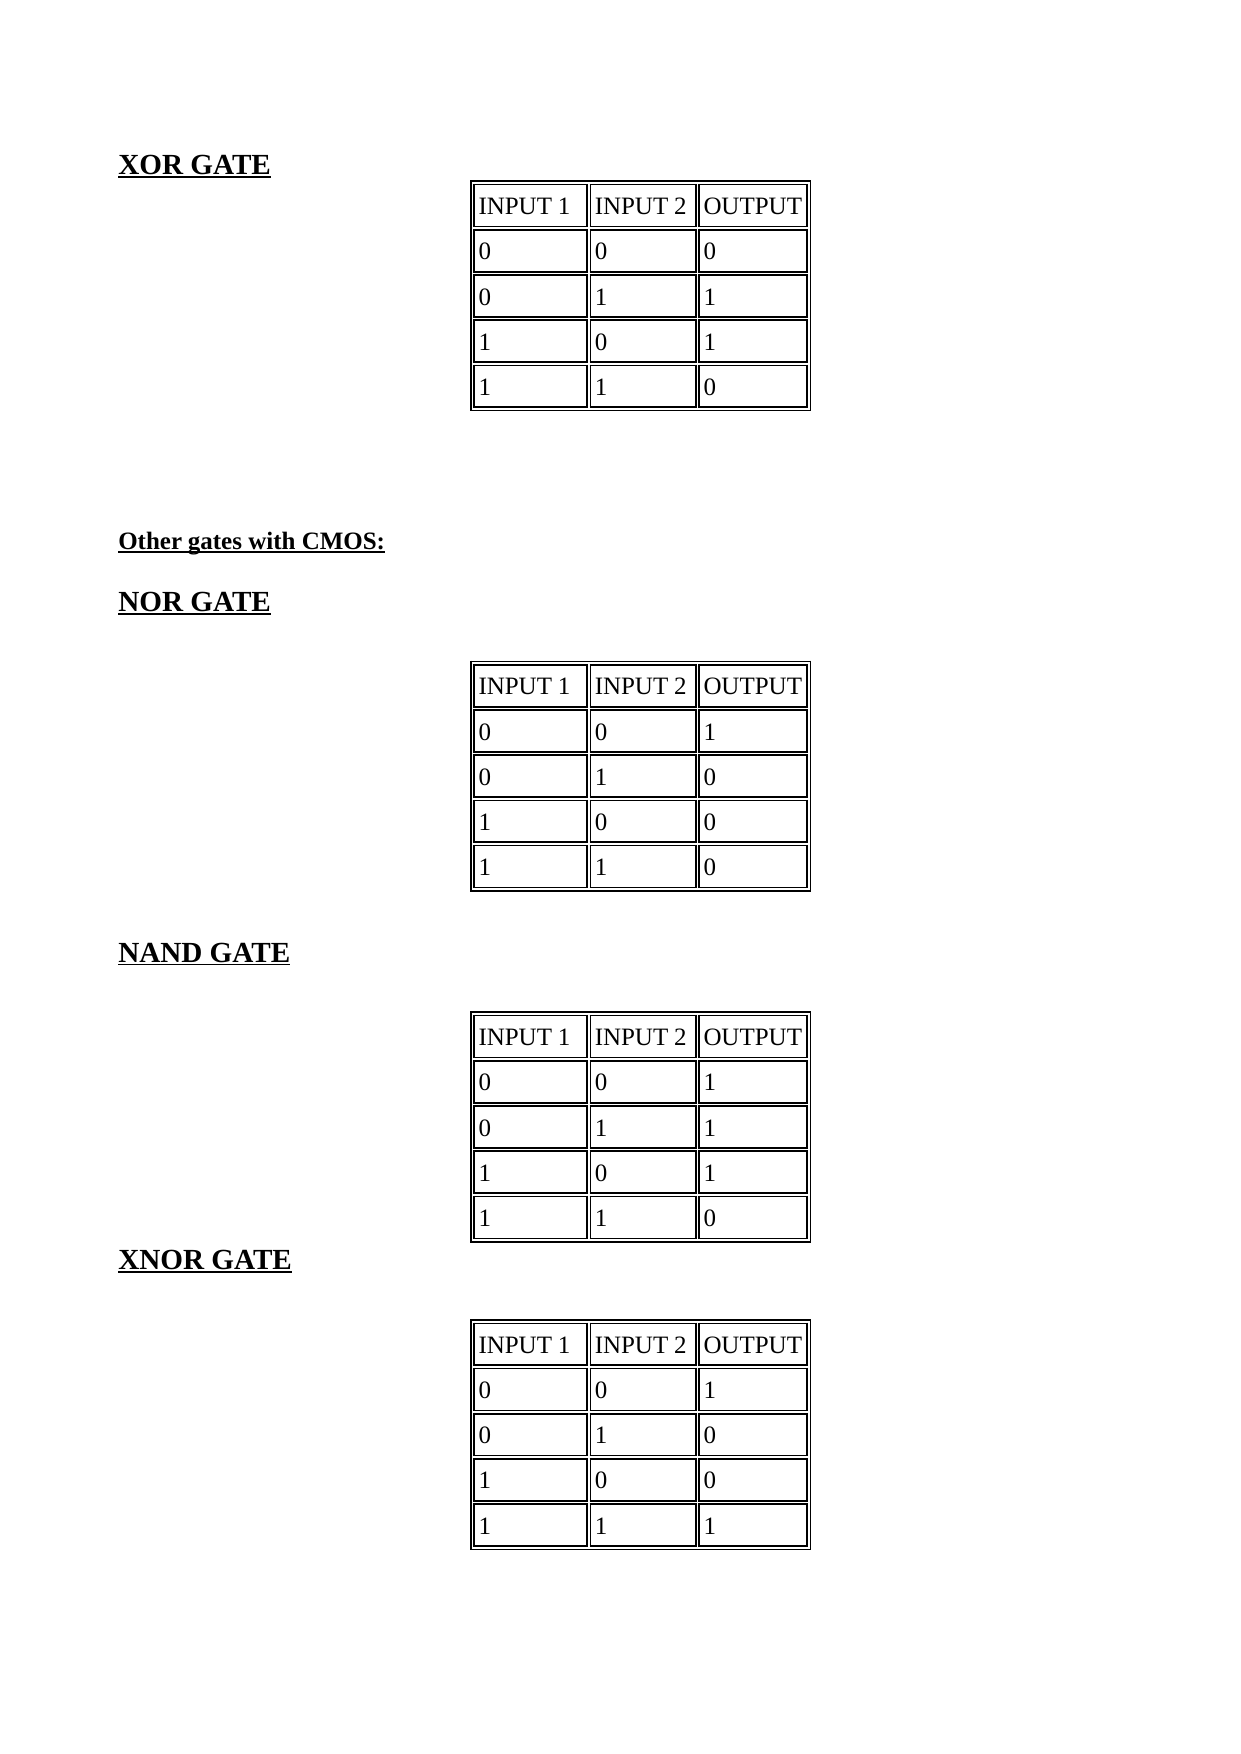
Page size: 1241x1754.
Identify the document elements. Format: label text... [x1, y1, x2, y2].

table_cell 0 [700, 756, 806, 796]
table_cell 0 [700, 366, 806, 406]
table_cell 1 [591, 1415, 695, 1455]
table_cell 0 [475, 756, 586, 796]
table_cell 0 [591, 801, 695, 841]
table_cell 1 [700, 1152, 806, 1192]
text Other gates with CMOS: [118, 526, 1122, 555]
table_cell 0 [475, 231, 586, 271]
table_cell 1 [700, 1369, 806, 1409]
table_header INPUT 1 [475, 1324, 586, 1364]
table_header INPUT 2 [591, 1324, 695, 1364]
table_cell 1 [475, 801, 586, 841]
table_cell 0 [700, 1197, 806, 1237]
text XNOR GATE [118, 1242, 1122, 1276]
text NOR GATE [118, 584, 1122, 617]
table_cell 1 [591, 756, 695, 796]
table_cell 0 [700, 231, 806, 271]
table_cell 1 [475, 1197, 586, 1237]
table_cell 0 [591, 231, 695, 271]
table_cell 1 [475, 321, 586, 361]
table_cell 0 [591, 1369, 695, 1409]
table_header INPUT 1 [475, 666, 586, 706]
table_cell 0 [591, 321, 695, 361]
table_cell 0 [591, 1152, 695, 1192]
table_cell 1 [700, 1107, 806, 1147]
table_cell 0 [591, 711, 695, 751]
table_cell 1 [591, 276, 695, 316]
table_header INPUT 1 [475, 185, 586, 226]
table_cell 0 [700, 846, 806, 887]
table_cell 1 [475, 1505, 586, 1545]
table_cell 1 [591, 1107, 695, 1147]
table_header INPUT 2 [591, 185, 695, 226]
table_header OUTPUT [700, 1016, 806, 1057]
table_cell 0 [700, 1460, 806, 1500]
table_header INPUT 2 [591, 1016, 695, 1057]
table_cell 0 [475, 1369, 586, 1409]
table_cell 1 [475, 366, 586, 406]
table_cell 0 [700, 801, 806, 841]
text NAND GATE [118, 935, 1122, 968]
table_cell 1 [591, 1197, 695, 1237]
table_cell 0 [591, 1460, 695, 1500]
table_cell 1 [700, 321, 806, 361]
text XOR GATE [118, 147, 1122, 180]
table_cell 1 [700, 711, 806, 751]
table_cell 0 [475, 276, 586, 316]
table_cell 1 [591, 1505, 695, 1545]
table_cell 1 [700, 1062, 806, 1102]
table_cell 1 [475, 846, 586, 887]
table_cell 0 [591, 1062, 695, 1102]
table_header INPUT 1 [475, 1016, 586, 1057]
table_cell 0 [475, 1107, 586, 1147]
table_cell 0 [475, 1415, 586, 1455]
table_header OUTPUT [700, 666, 806, 706]
table_cell 0 [475, 711, 586, 751]
table_cell 1 [591, 366, 695, 406]
table_header OUTPUT [700, 185, 806, 226]
table_cell 1 [591, 846, 695, 887]
table_header OUTPUT [700, 1324, 806, 1364]
table_cell 0 [475, 1062, 586, 1102]
table_cell 1 [700, 276, 806, 316]
table_header INPUT 2 [591, 666, 695, 706]
table_cell 1 [475, 1152, 586, 1192]
table_cell 1 [475, 1460, 586, 1500]
table_cell 0 [700, 1415, 806, 1455]
table_cell 1 [700, 1505, 806, 1545]
